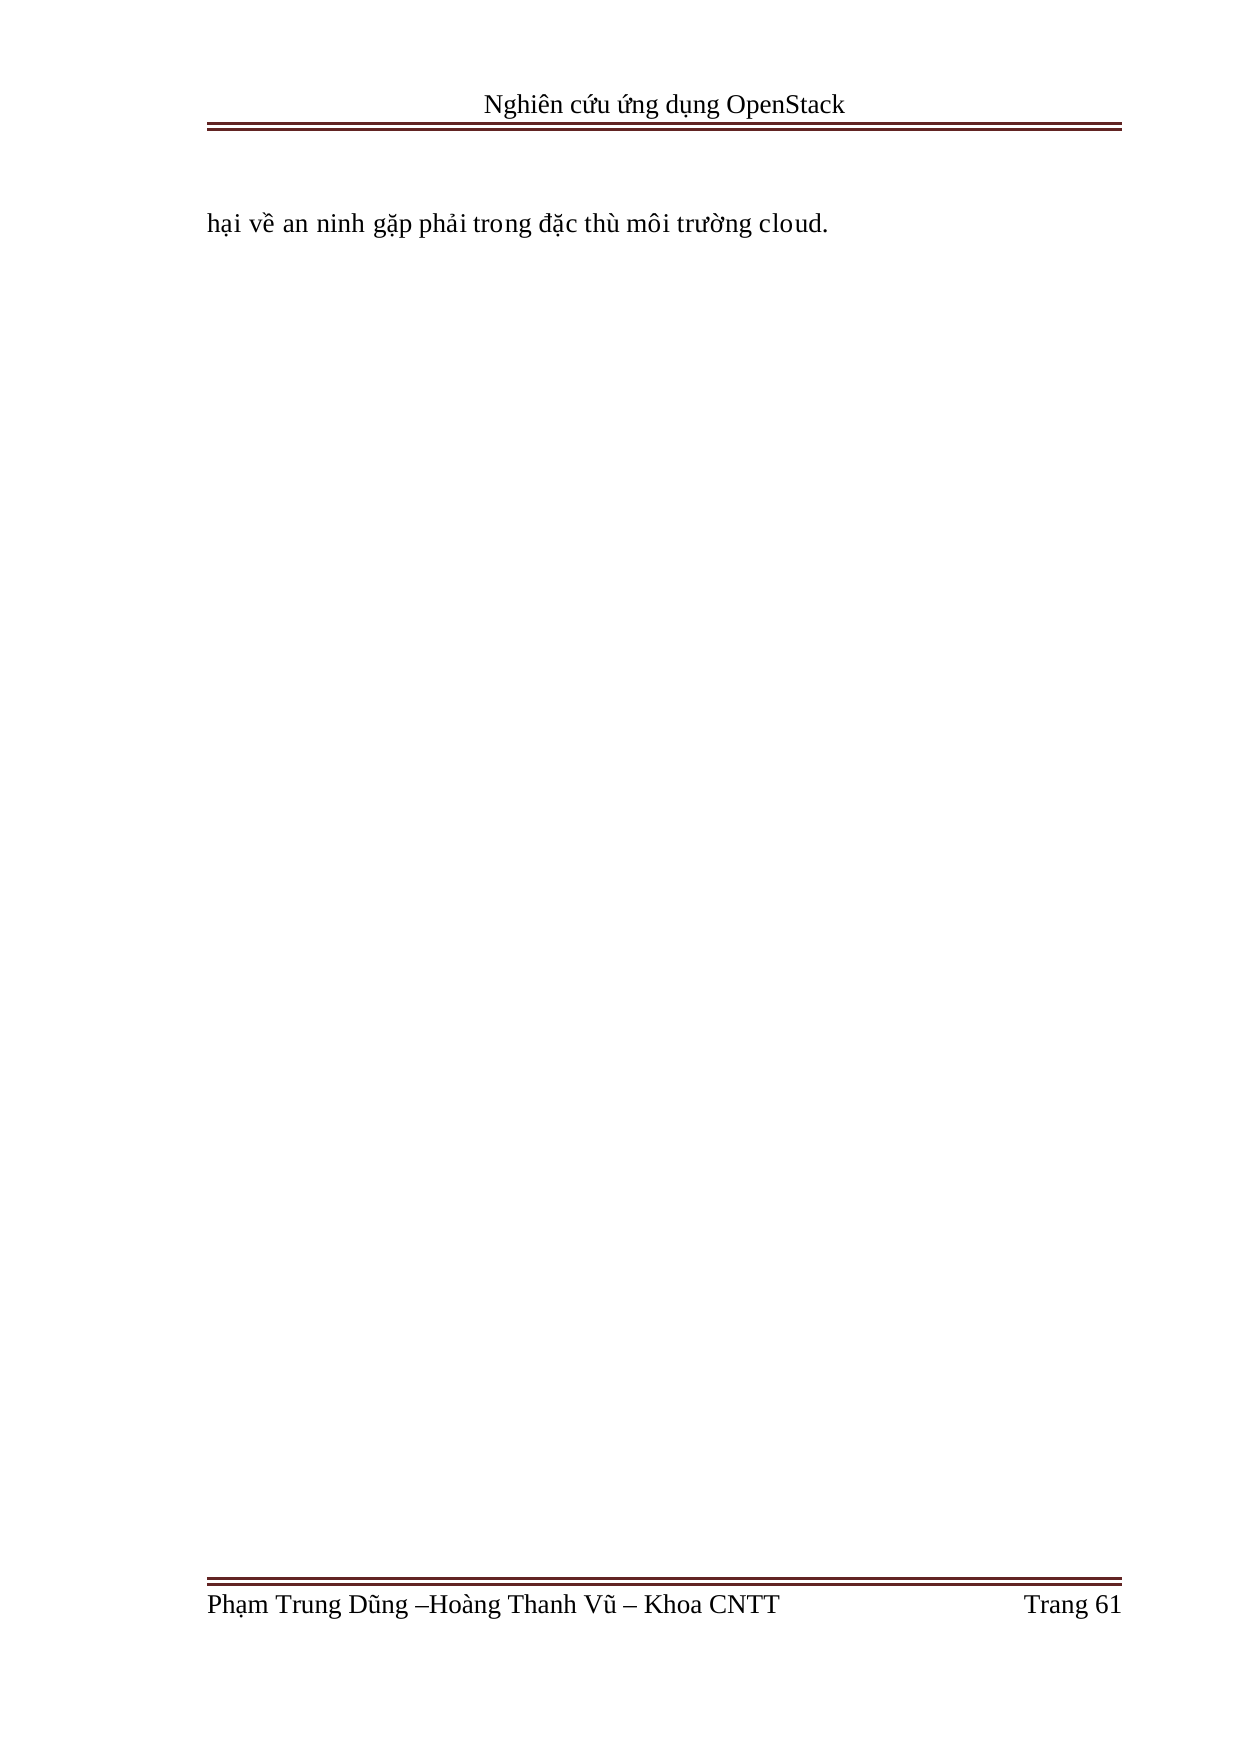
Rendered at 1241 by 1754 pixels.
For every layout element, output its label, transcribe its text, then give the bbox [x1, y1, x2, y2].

text hại về an ninh gặp phải trong đặc thù môi trường cloud. [207, 207, 1122, 238]
